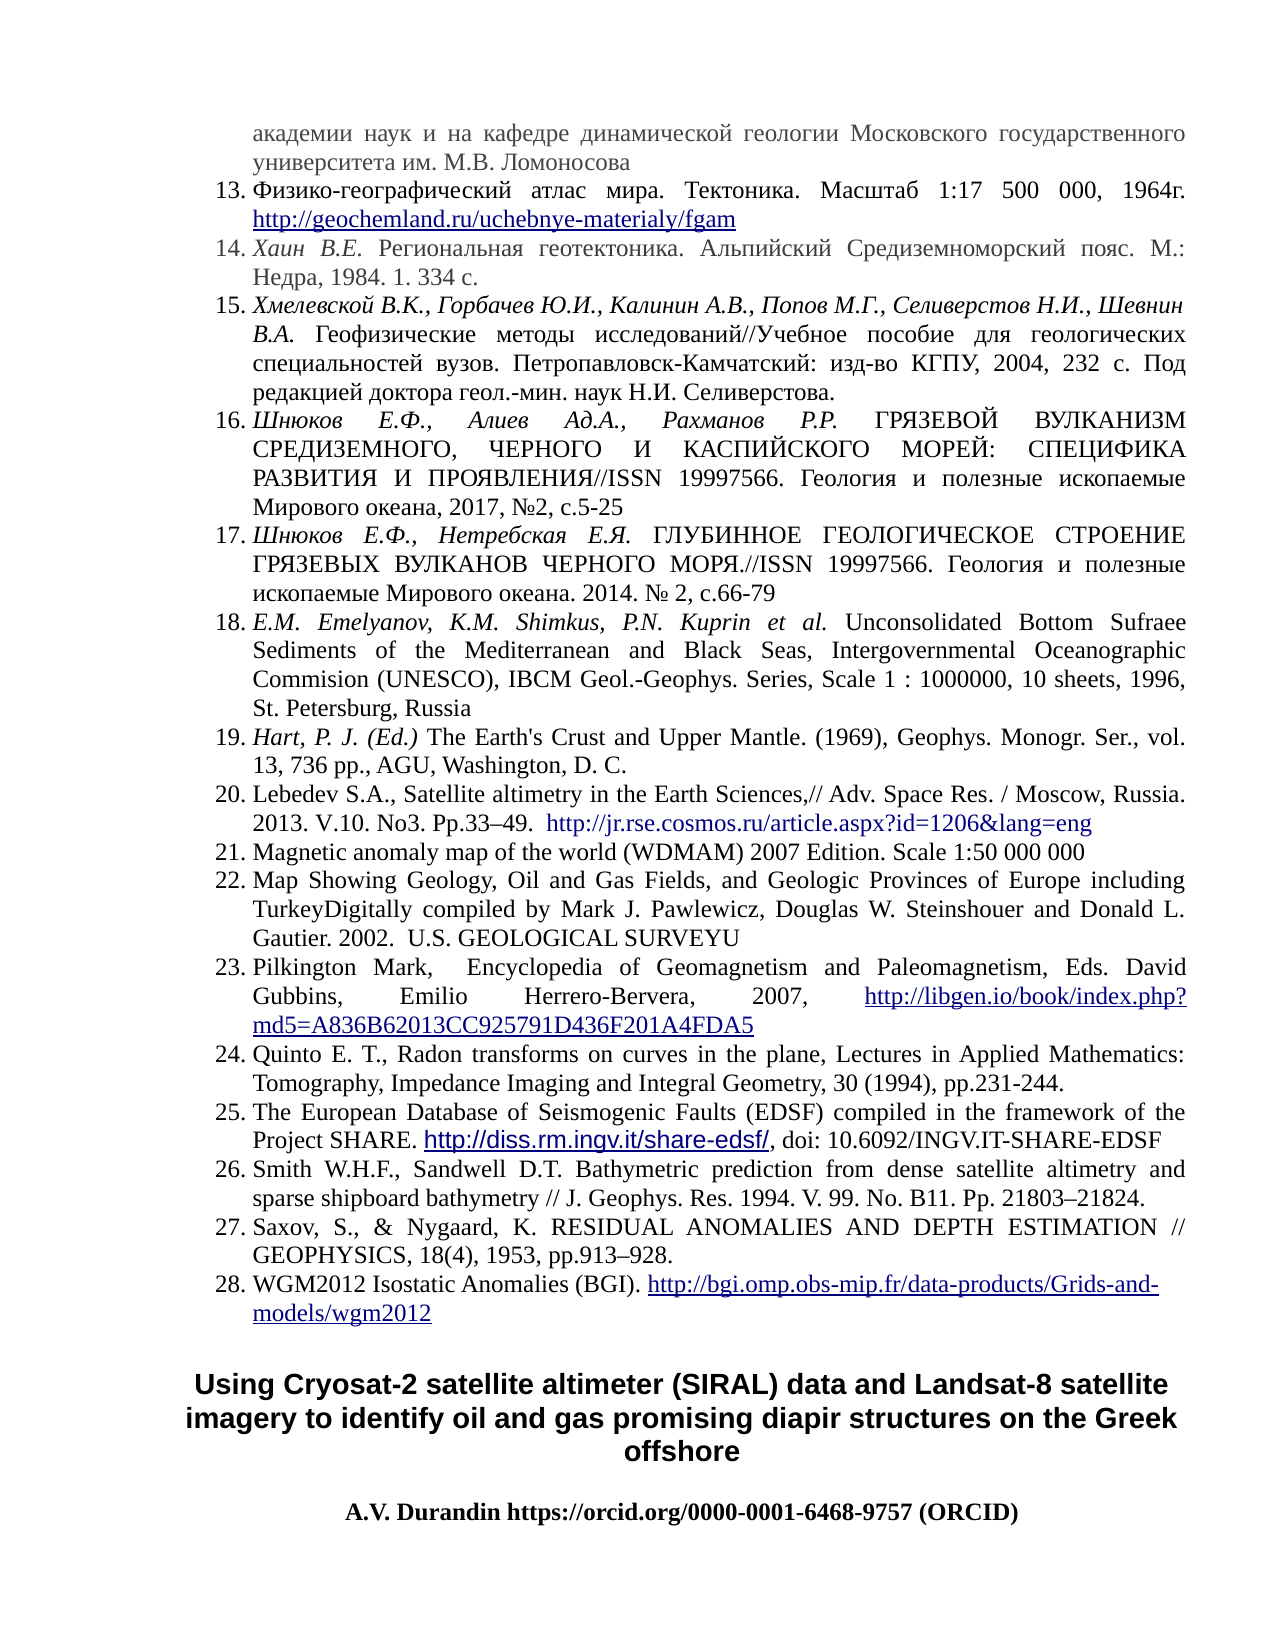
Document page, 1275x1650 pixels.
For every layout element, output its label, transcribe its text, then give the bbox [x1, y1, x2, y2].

list Шнюков Е.Ф., Алиев Ад.А., Рахманов Р.Р. ГРЯЗЕВОЙ ВУЛКАНИЗМ СРЕДИЗЕМНОГО, ЧЕРНОГО И КАСПИЙСКОГО МОРЕЙ: СПЕЦИФИКА РАЗВИТИЯ И ПРОЯВЛЕНИЯ//ISSN 19997566. Геология и полезные ископаемые Мирового океана, 2017, №2, с.5-25 [215, 406, 1186, 521]
list Magnetic anomaly map of the world (WDMAM) 2007 Edition. Scale 1:50 000 000 [215, 837, 1186, 866]
list WGM2012 Isostatic Anomalies (BGI). http://bgi.omp.obs-mip.fr/data-products/Grids-and-models/wgm2012 [215, 1269, 1186, 1327]
list Hart, P. J. (Ed.) The Earth's Crust and Upper Mantle. (1969), Geophys. Monogr. Ser., vol. 13, 736 pp., AGU, Washington, D. C. [215, 722, 1186, 779]
list Шнюков Е.Ф., Нетребская Е.Я. ГЛУБИННОЕ ГЕОЛОГИЧЕСКОЕ СТРОЕНИЕ ГРЯЗЕВЫХ ВУЛКАНОВ ЧЕРНОГО МОРЯ.//ISSN 19997566. Геология и полезные ископаемые Мирового океана. 2014. № 2, с.66-79 [215, 521, 1186, 607]
text A.V. Durandin https://orcid.org/0000-0001-6468-9757 (ORCID) [177, 1497, 1186, 1525]
list Map Showing Geology, Oil and Gas Fields, and Geologic Provinces of Europe including TurkeyDigitally compiled by Mark J. Pawlewicz, Douglas W. Steinshouer and Donald L. Gautier. 2002. U.S. GEOLOGICAL SURVEYU [215, 866, 1186, 952]
text Using Cryosat-2 satellite altimeter (SIRAL) data and Landsat-8 satellite imagery to identify oil and gas promising diapir structures on the Greek offshore [177, 1367, 1186, 1468]
list Хмелевской В.К., Горбачев Ю.И., Калинин А.В., Попов М.Г., Селиверстов Н.И., Шевнин В.А. Геофизические методы исследований//Учебное пособие для геологических специальностей вузов. Петропавловск-Камчатский: изд-во КГПУ, 2004, 232 с. Под редакцией доктора геол.-мин. наук Н.И. Селиверстова. [215, 291, 1186, 406]
list E.M. Emelyanov, K.M. Shimkus, P.N. Kuprin et al. Unconsolidated Bottom Sufraee Sediments of the Mediterranean and Black Seas, Intergovernmental Oceanographic Commision (UNESCO), IBCM Geol.-Geophys. Series, Scale 1 : 1000000, 10 sheets, 1996, St. Petersburg, Russia [215, 607, 1186, 722]
list Lebedev S.A., Satellite altimetry in the Earth Sciences,// Adv. Space Res. / Moscow, Russia. 2013. V.10. No3. Pp.33–49. http://jr.rse.cosmos.ru/article.aspx?id=1206&lang=eng [215, 779, 1186, 837]
list Физико-географический атлас мира. Тектоника. Масштаб 1:17 500 000, 1964г. http://geochemland.ru/uchebnye-materialy/fgam [215, 176, 1186, 233]
list The European Database of Seismogenic Faults (EDSF) compiled in the framework of the Project SHARE. http://diss.rm.ingv.it/share-edsf/, doi: 10.6092/INGV.IT-SHARE-EDSF [215, 1097, 1186, 1154]
list Smith W.H.F., Sandwell D.T. Bathymetric prediction from dense satellite altimetry and sparse shipboard bathymetry // J. Geophys. Res. 1994. V. 99. No. B11. Pp. 21803–21824. [215, 1154, 1186, 1212]
list Pilkington Mark, Encyclopedia of Geomagnetism and Paleomagnetism, Eds. David Gubbins, Emilio Herrero-Bervera, 2007, http://libgen.io/book/index.php?md5=A836B62013CC925791D436F201A4FDA5 [215, 952, 1186, 1039]
subtitle Хаин В.Е. Региональная геотектоника. Альпийский Средиземноморский пояс. М.: Недра, 1984. 1. 334 с. [215, 233, 1186, 291]
list академии наук и на кафедре динамической геологии Московского государственного университета им. М.В. Ломоносова [215, 118, 1186, 176]
list Saxov, S., & Nygaard, K. RESIDUAL ANOMALIES AND DEPTH ESTIMATION // GEOPHYSICS, 18(4), 1953, pp.913–928. [215, 1212, 1186, 1269]
list Quinto E. T., Radon transforms on curves in the plane, Lectures in Applied Mathematics: Tomography, Impedance Imaging and Integral Geometry, 30 (1994), pp.231-244. [215, 1039, 1186, 1097]
